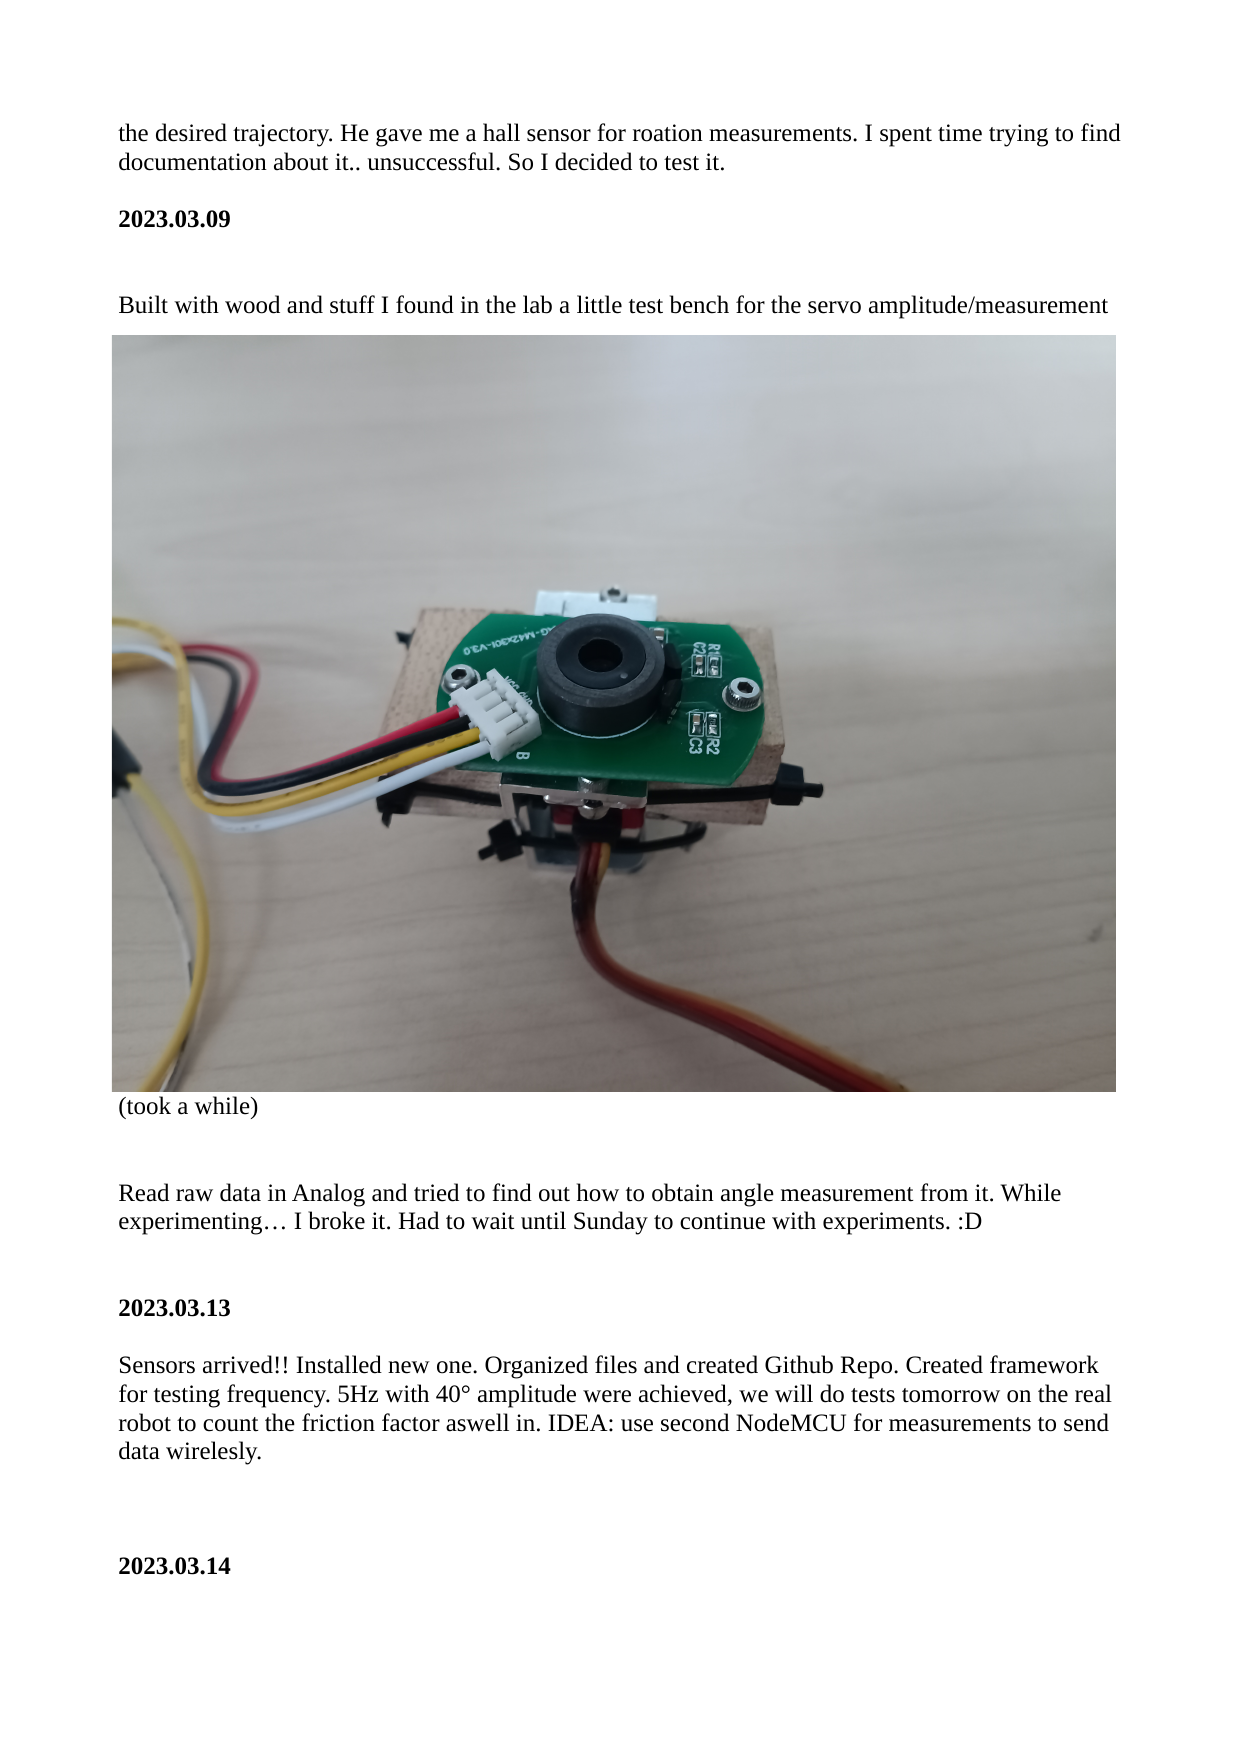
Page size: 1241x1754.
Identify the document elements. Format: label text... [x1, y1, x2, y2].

text the desired trajectory. He gave me a hall sensor for roation measurements. I spent time trying to find documentation about it.. unsuccessful. So I decided to test it. [118, 118, 1122, 176]
text Sensors arrived!! Installed new one. Organized files and created Github Repo. Created framework for testing frequency. 5Hz with 40° amplitude were achieved, we will do tests tomorrow on the real robot to count the friction factor aswell in. IDEA: use second NodeMCU for measurements to send data wirelesly. [118, 1350, 1122, 1465]
picture [111, 335, 1116, 1092]
text 2023.03.13 [118, 1293, 1122, 1321]
text Read raw data in Analog and tried to find out how to obtain angle measurement from it. While experimenting… I broke it. Had to wait until Sunday to continue with experiments. :D [118, 1178, 1122, 1235]
text Built with wood and stuff I found in the lab a little test bench for the servo amplitude/measurement (took a while) [118, 291, 1122, 1120]
text 2023.03.09 [118, 204, 1122, 233]
text 2023.03.14 [118, 1551, 1122, 1580]
